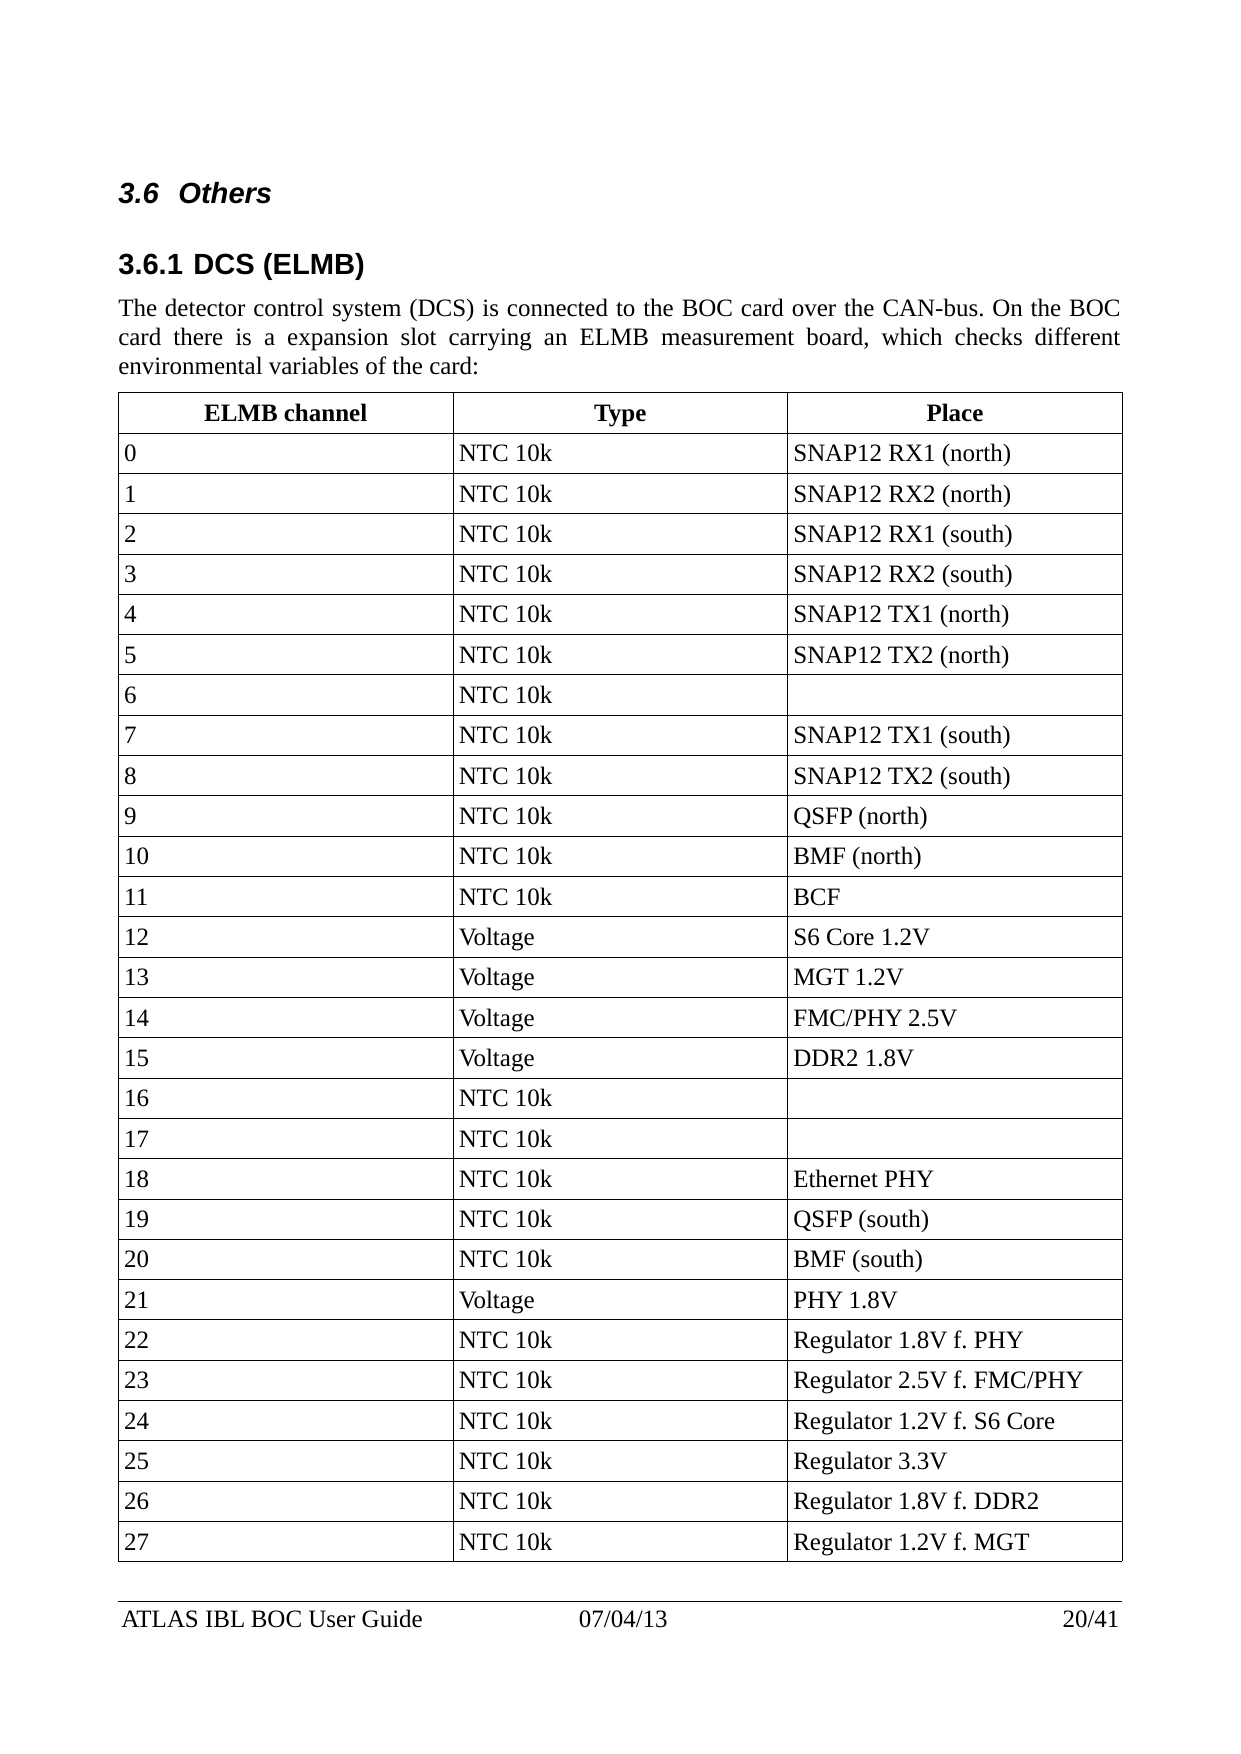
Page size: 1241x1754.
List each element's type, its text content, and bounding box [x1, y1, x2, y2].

table_cell Voltage [454, 958, 787, 997]
table_cell 14 [119, 998, 453, 1037]
table_cell 21 [119, 1280, 453, 1319]
table_cell 18 [119, 1159, 453, 1198]
table_cell 7 [119, 716, 453, 755]
table_cell NTC 10k [454, 434, 787, 473]
table_cell 6 [119, 675, 453, 715]
table_cell NTC 10k [454, 1079, 787, 1118]
table_cell 13 [119, 958, 453, 997]
table_cell QSFP (south) [788, 1200, 1122, 1239]
table_cell [788, 1119, 1122, 1158]
table_cell BMF (south) [788, 1240, 1122, 1279]
table_cell NTC 10k [454, 675, 787, 715]
table_cell Regulator 1.8V f. PHY [788, 1320, 1122, 1360]
table_cell 20 [119, 1240, 453, 1279]
table_cell 27 [119, 1522, 453, 1561]
table_cell 26 [119, 1482, 453, 1521]
table_cell NTC 10k [454, 716, 787, 755]
table_cell Voltage [454, 917, 787, 957]
table_cell 25 [119, 1441, 453, 1481]
table_cell 22 [119, 1320, 453, 1360]
table_cell 0 [119, 434, 453, 473]
table_cell 24 [119, 1401, 453, 1440]
table_header Place [788, 393, 1122, 432]
table_cell SNAP12 TX2 (north) [788, 635, 1122, 674]
table_cell 1 [119, 474, 453, 513]
table_cell 19 [119, 1200, 453, 1239]
table_cell Voltage [454, 1038, 787, 1077]
table_cell 2 [119, 514, 453, 553]
table_cell 16 [119, 1079, 453, 1118]
table_cell SNAP12 TX1 (north) [788, 595, 1122, 634]
table_cell QSFP (north) [788, 796, 1122, 836]
table_cell NTC 10k [454, 1401, 787, 1440]
table_cell NTC 10k [454, 837, 787, 876]
table_cell NTC 10k [454, 877, 787, 916]
subtitle DCS (ELMB) [118, 247, 1122, 281]
table_cell BMF (north) [788, 837, 1122, 876]
table_cell SNAP12 RX2 (south) [788, 555, 1122, 594]
table_cell NTC 10k [454, 1240, 787, 1279]
table_cell NTC 10k [454, 1320, 787, 1360]
table_cell NTC 10k [454, 1119, 787, 1158]
table_cell Regulator 1.8V f. DDR2 [788, 1482, 1122, 1521]
table_cell 12 [119, 917, 453, 957]
table_cell NTC 10k [454, 1482, 787, 1521]
table_cell NTC 10k [454, 474, 787, 513]
table_cell NTC 10k [454, 635, 787, 674]
table_cell [788, 675, 1122, 715]
table_cell SNAP12 RX1 (south) [788, 514, 1122, 553]
table_cell SNAP12 TX2 (south) [788, 756, 1122, 795]
table_cell 17 [119, 1119, 453, 1158]
table_cell NTC 10k [454, 555, 787, 594]
table_cell S6 Core 1.2V [788, 917, 1122, 957]
table_cell NTC 10k [454, 796, 787, 836]
table_cell MGT 1.2V [788, 958, 1122, 997]
table_cell 23 [119, 1361, 453, 1400]
table_cell Ethernet PHY [788, 1159, 1122, 1198]
table_cell 3 [119, 555, 453, 594]
table_cell NTC 10k [454, 1361, 787, 1400]
table_cell FMC/PHY 2.5V [788, 998, 1122, 1037]
table_cell 10 [119, 837, 453, 876]
table_cell [788, 1079, 1122, 1118]
table_cell 5 [119, 635, 453, 674]
table_cell 4 [119, 595, 453, 634]
table_cell 15 [119, 1038, 453, 1077]
text The detector control system (DCS) is connected to the BOC card over the CAN-bus. On the BOC card there is a expansion slot carrying an ELMB measurement board, which checks different environmental variables of the card: [118, 293, 1122, 380]
table_cell BCF [788, 877, 1122, 916]
table_cell Regulator 3.3V [788, 1441, 1122, 1481]
table_cell Regulator 1.2V f. S6 Core [788, 1401, 1122, 1440]
table_cell NTC 10k [454, 756, 787, 795]
table_cell SNAP12 RX1 (north) [788, 434, 1122, 473]
subtitle Others [118, 176, 1122, 210]
table_cell NTC 10k [454, 514, 787, 553]
table_cell Voltage [454, 1280, 787, 1319]
table_cell Regulator 2.5V f. FMC/PHY [788, 1361, 1122, 1400]
table_cell NTC 10k [454, 1522, 787, 1561]
table_cell PHY 1.8V [788, 1280, 1122, 1319]
table_cell 9 [119, 796, 453, 836]
table_cell NTC 10k [454, 1159, 787, 1198]
table_cell DDR2 1.8V [788, 1038, 1122, 1077]
table_header Type [454, 393, 787, 432]
table_cell NTC 10k [454, 595, 787, 634]
table_cell 11 [119, 877, 453, 916]
table_cell Regulator 1.2V f. MGT [788, 1522, 1122, 1561]
table_cell NTC 10k [454, 1200, 787, 1239]
table_cell SNAP12 TX1 (south) [788, 716, 1122, 755]
table_header ELMB channel [119, 393, 453, 432]
table_cell NTC 10k [454, 1441, 787, 1481]
table_cell 8 [119, 756, 453, 795]
table_cell SNAP12 RX2 (north) [788, 474, 1122, 513]
table_cell Voltage [454, 998, 787, 1037]
